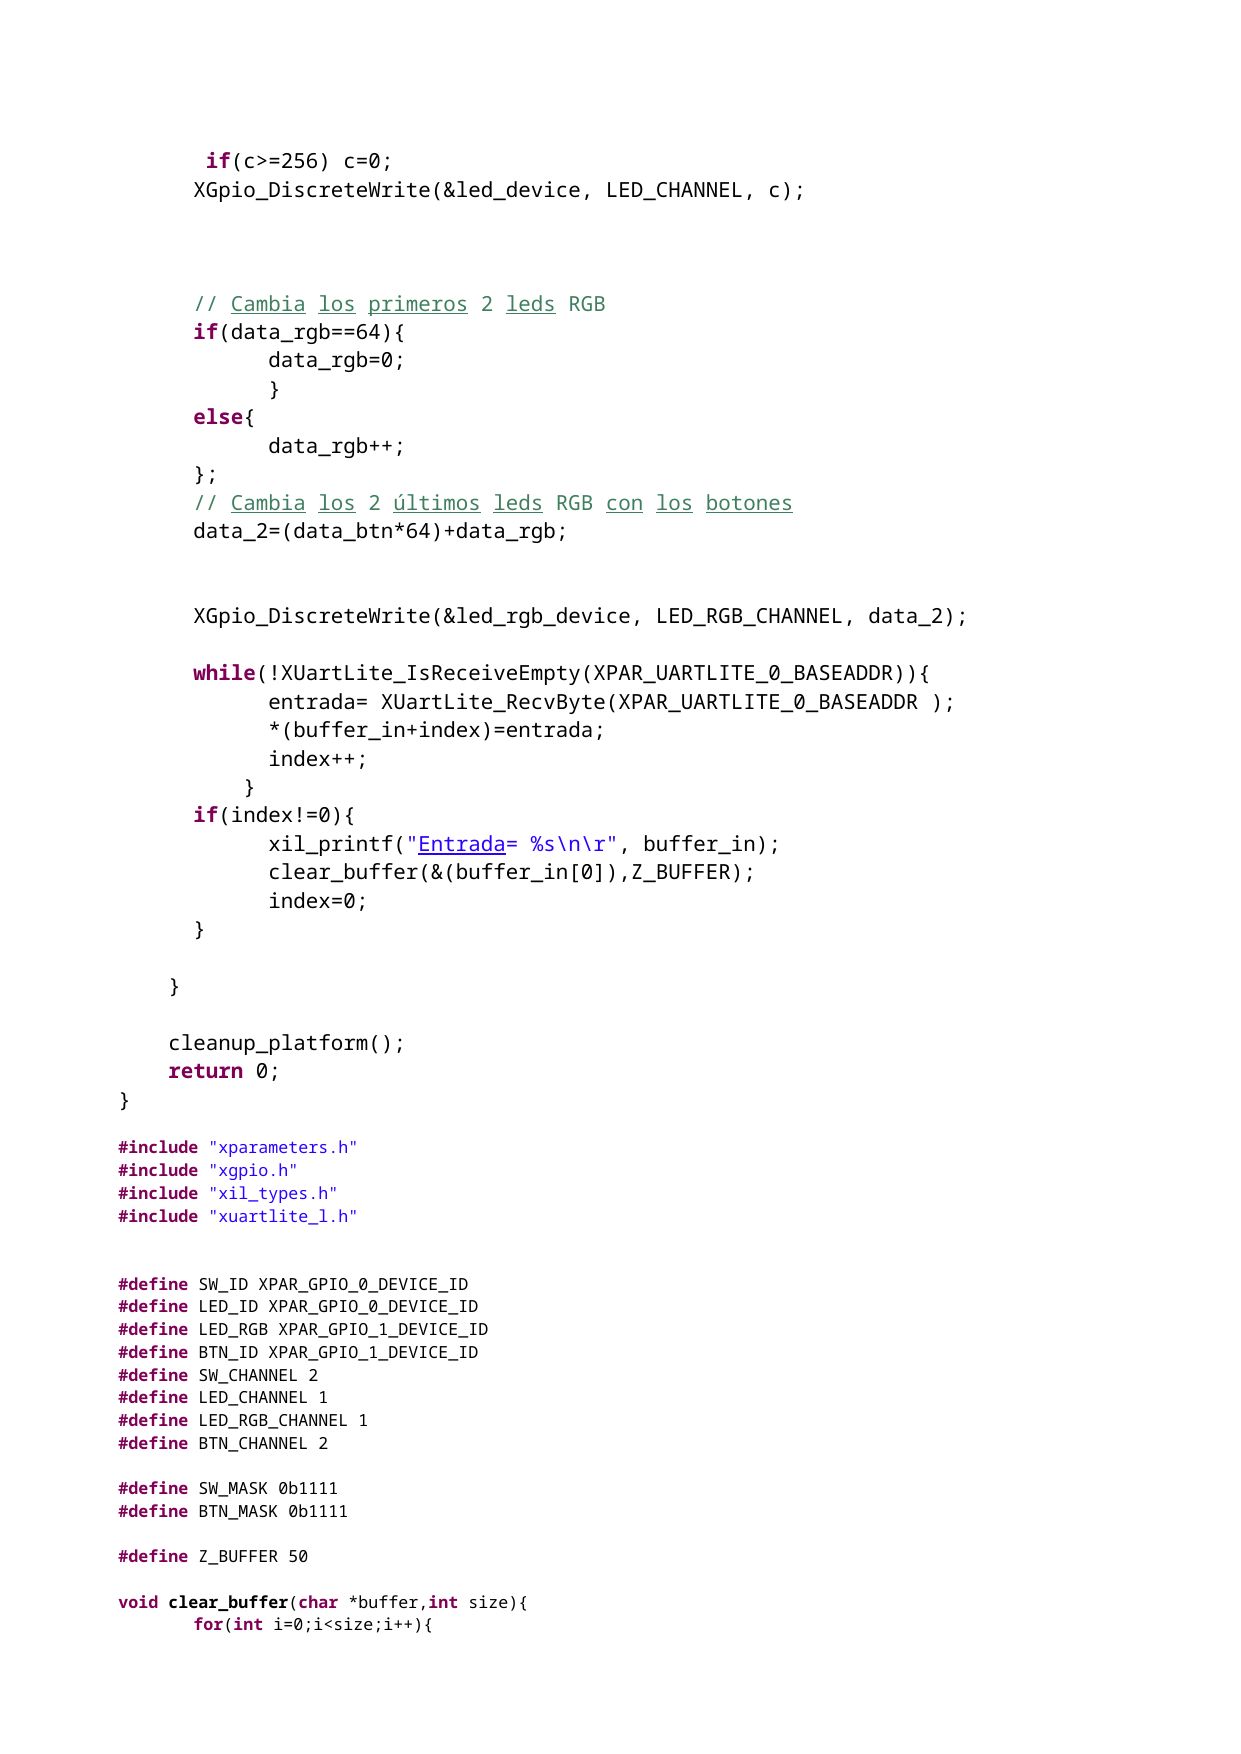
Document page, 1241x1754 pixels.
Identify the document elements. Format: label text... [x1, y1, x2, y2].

text if(data_rgb==64){ [118, 317, 1122, 346]
text } [118, 772, 1122, 801]
text data_2=(data_btn*64)+data_rgb; [118, 516, 1122, 545]
text // Cambia los 2 últimos leds RGB con los botones [118, 488, 1122, 516]
text } [118, 914, 1122, 943]
text #define Z_BUFFER 50 [118, 1545, 1122, 1568]
text data_rgb++; [118, 431, 1122, 459]
text index++; [118, 744, 1122, 772]
text for(int i=0;i<size;i++){ [118, 1613, 1122, 1636]
text else{ [118, 402, 1122, 431]
text while(!XUartLite_IsReceiveEmpty(XPAR_UARTLITE_0_BASEADDR)){ [118, 658, 1122, 687]
text #define LED_ID XPAR_GPIO_0_DEVICE_ID [118, 1295, 1122, 1318]
text if(c>=256) c=0; [118, 147, 1122, 175]
text #include "xil_types.h" [118, 1182, 1122, 1204]
text #define BTN_ID XPAR_GPIO_1_DEVICE_ID [118, 1341, 1122, 1363]
text XGpio_DiscreteWrite(&led_device, LED_CHANNEL, c); [118, 175, 1122, 203]
text } [118, 374, 1122, 402]
text } [118, 1085, 1122, 1113]
text #define LED_RGB XPAR_GPIO_1_DEVICE_ID [118, 1318, 1122, 1341]
text } [118, 971, 1122, 1000]
text }; [118, 459, 1122, 488]
text cleanup_platform(); [118, 1028, 1122, 1057]
text data_rgb=0; [118, 346, 1122, 374]
text *(buffer_in+index)=entrada; [118, 715, 1122, 744]
text #define LED_CHANNEL 1 [118, 1386, 1122, 1409]
text #define SW_CHANNEL 2 [118, 1363, 1122, 1386]
text index=0; [118, 886, 1122, 914]
text return 0; [118, 1057, 1122, 1085]
text entrada= XUartLite_RecvByte(XPAR_UARTLITE_0_BASEADDR ); [118, 687, 1122, 715]
text clear_buffer(&(buffer_in[0]),Z_BUFFER); [118, 857, 1122, 886]
text #include "xgpio.h" [118, 1159, 1122, 1182]
text xil_printf("Entrada= %s\n\r", buffer_in); [118, 829, 1122, 857]
text #define BTN_MASK 0b1111 [118, 1499, 1122, 1522]
text #define SW_ID XPAR_GPIO_0_DEVICE_ID [118, 1272, 1122, 1295]
text #define BTN_CHANNEL 2 [118, 1431, 1122, 1454]
text #include "xparameters.h" [118, 1136, 1122, 1159]
text #define SW_MASK 0b1111 [118, 1477, 1122, 1499]
text #define LED_RGB_CHANNEL 1 [118, 1409, 1122, 1431]
text void clear_buffer(char *buffer,int size){ [118, 1590, 1122, 1613]
text if(index!=0){ [118, 801, 1122, 829]
text #include "xuartlite_l.h" [118, 1204, 1122, 1227]
text XGpio_DiscreteWrite(&led_rgb_device, LED_RGB_CHANNEL, data_2); [118, 602, 1122, 630]
text // Cambia los primeros 2 leds RGB [118, 289, 1122, 317]
